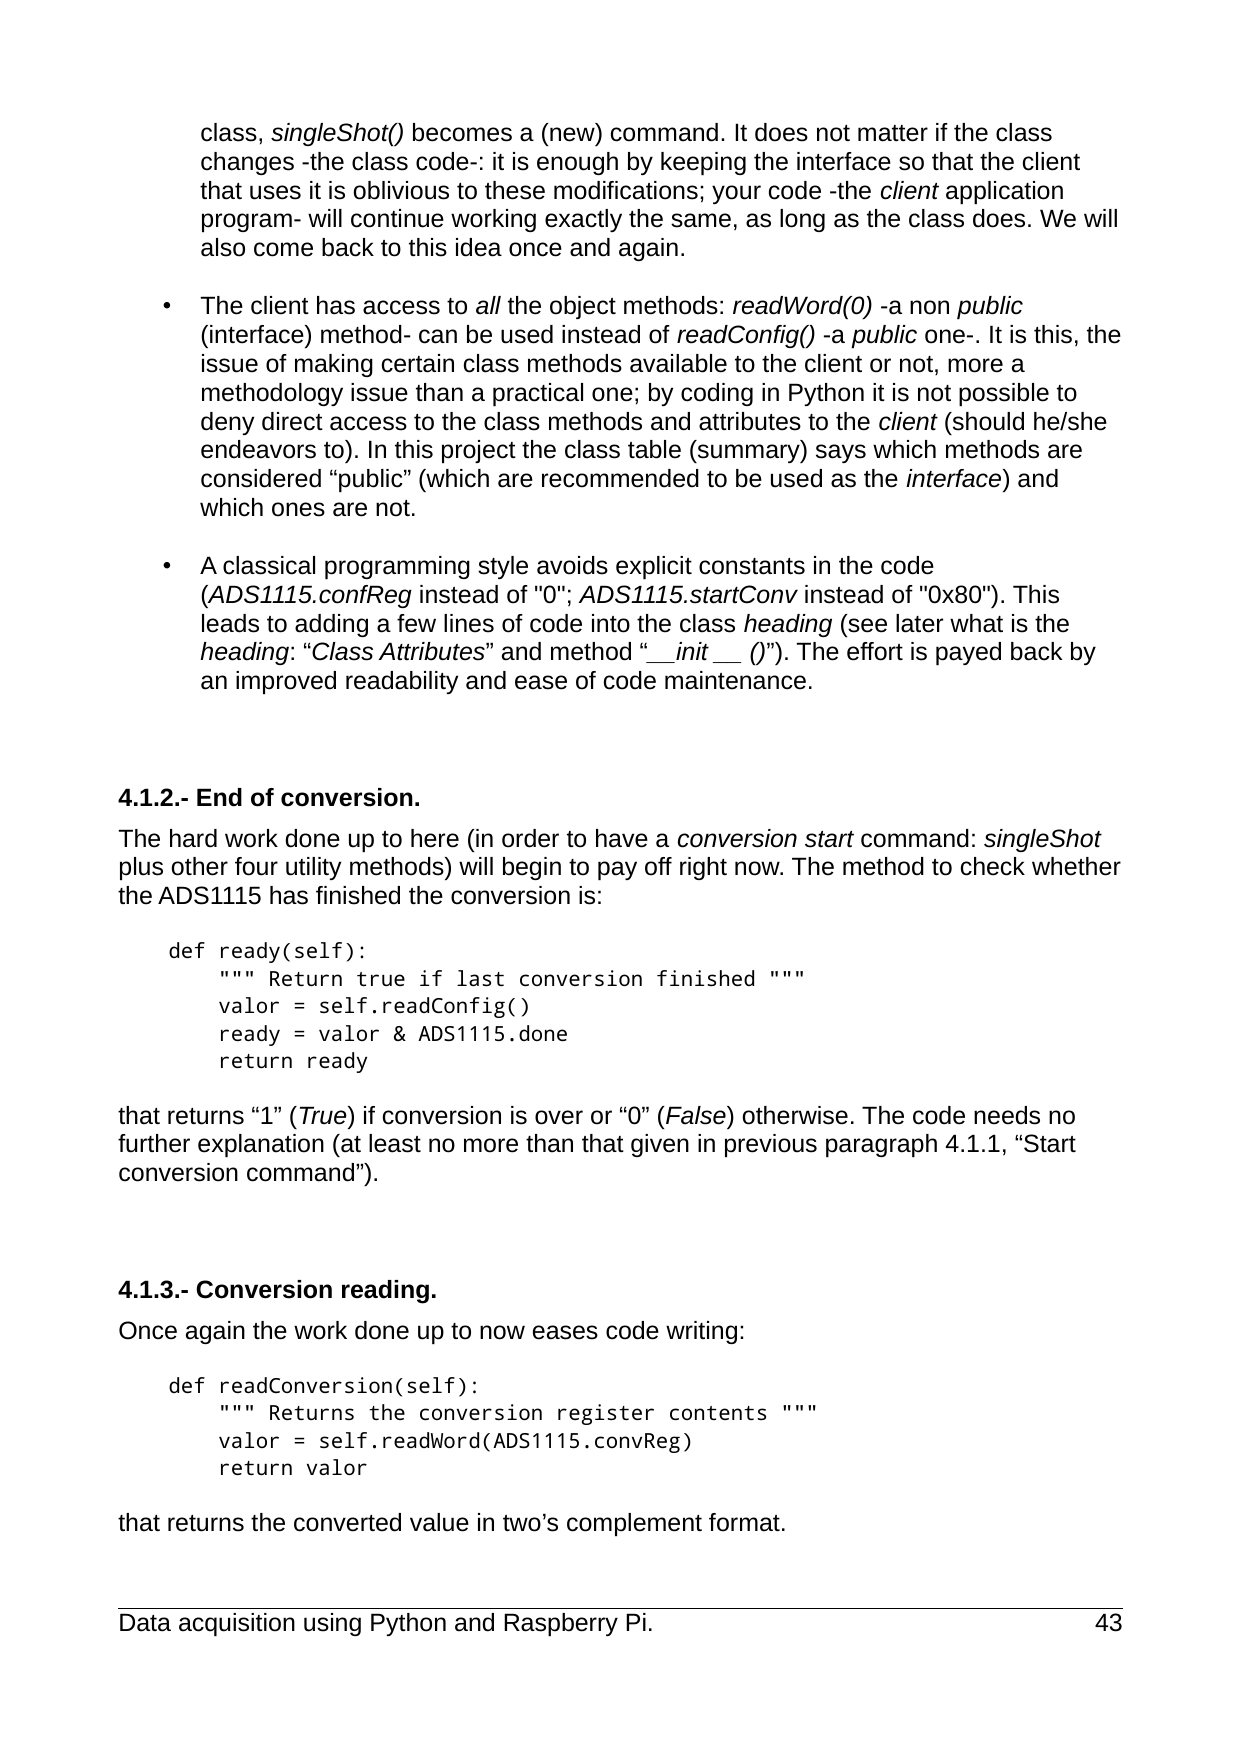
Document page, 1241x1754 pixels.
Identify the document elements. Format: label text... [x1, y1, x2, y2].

text def readConversion(self): [118, 1374, 1122, 1398]
list class, singleShot() becomes a (new) command. It does not matter if the class changes -the class code-: it is enough by keeping the interface so that the client that uses it is oblivious to these modifications; your code -the client application program- will continue working exactly the same, as long as the class does. We will also come back to this idea once and again. [163, 118, 1122, 262]
text The hard work done up to here (in order to have a conversion start command: singleShot plus other four utility methods) will begin to pay off right now. The method to check whether the ADS1115 has finished the conversion is: [118, 824, 1122, 910]
text return valor [118, 1456, 1122, 1481]
subtitle 4.1.2.- End of conversion. [118, 782, 1122, 811]
subtitle 4.1.3.- Conversion reading. [118, 1275, 1122, 1303]
text that returns the converted value in two’s complement format. [118, 1508, 1122, 1537]
text def ready(self): [118, 939, 1122, 964]
text valor = self.readConfig() [118, 994, 1122, 1018]
text that returns “1” (True) if conversion is over or “0” (False) otherwise. The code needs no further explanation (at least no more than that given in previous paragraph 4.1.1, “Start conversion command”). [118, 1101, 1122, 1187]
text ready = valor & ADS1115.done [118, 1022, 1122, 1046]
text """ Return true if last conversion finished """ [118, 967, 1122, 991]
text """ Returns the conversion register contents """ [118, 1401, 1122, 1426]
list The client has access to all the object methods: readWord(0) -a non public (interface) method- can be used instead of readConfig() -a public one-. It is this, the issue of making certain class methods available to the client or not, more a methodology issue than a practical one; by coding in Python it is not possible to deny direct access to the class methods and attributes to the client (should he/she endeavors to). In this project the class table (summary) says which methods are considered “public” (which are recommended to be used as the interface) and which ones are not. [163, 291, 1122, 521]
text Once again the work done up to now eases code writing: [118, 1316, 1122, 1344]
list A classical programming style avoids explicit constants in the code (ADS1115.confReg instead of "0"; ADS1115.startConv instead of "0x80"). This leads to adding a few lines of code into the class heading (see later what is the heading: “Class Attributes” and method “__init __ ()”). The effort is payed back by an improved readability and ease of code maintenance. [163, 551, 1122, 695]
text return ready [118, 1049, 1122, 1073]
text valor = self.readWord(ADS1115.convReg) [118, 1429, 1122, 1453]
